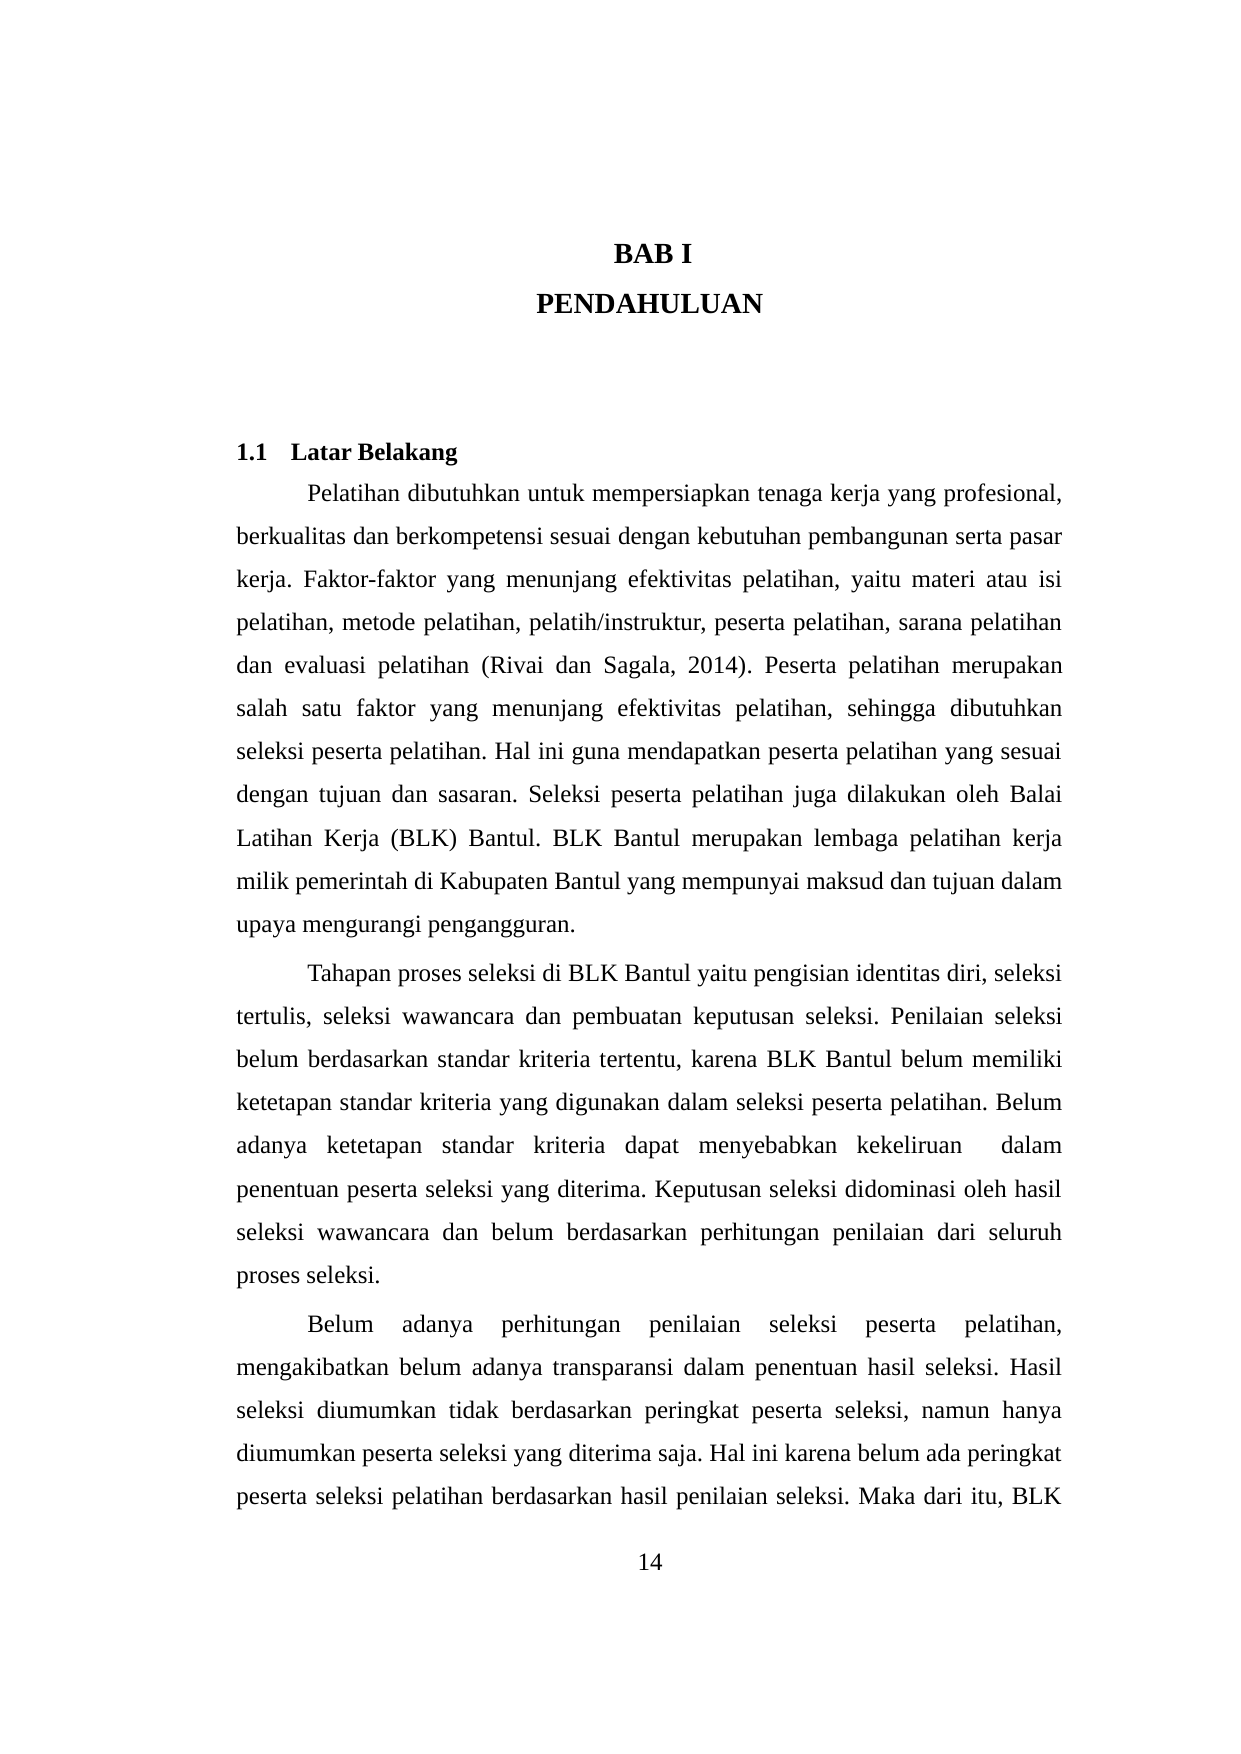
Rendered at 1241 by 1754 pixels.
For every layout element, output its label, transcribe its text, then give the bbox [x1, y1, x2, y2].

subtitle Latar Belakang [236, 437, 1063, 466]
text Pelatihan dibutuhkan untuk mempersiapkan tenaga kerja yang profesional, berkualitas dan berkompetensi sesuai dengan kebutuhan pembangunan serta pasar kerja. Faktor-faktor yang menunjang efektivitas pelatihan, yaitu materi atau isi pelatihan, metode pelatihan, pelatih/instruktur, peserta pelatihan, sarana pelatihan dan evaluasi pelatihan (Rivai dan Sagala, 2014). Peserta pelatihan merupakan salah satu faktor yang menunjang efektivitas pelatihan, sehingga dibutuhkan seleksi peserta pelatihan. Hal ini guna mendapatkan peserta pelatihan yang sesuai dengan tujuan dan sasaran. Seleksi peserta pelatihan juga dilakukan oleh Balai Latihan Kerja (BLK) Bantul. BLK Bantul merupakan lembaga pelatihan kerja milik pemerintah di Kabupaten Bantul yang mempunyai maksud dan tujuan dalam upaya mengurangi pengangguran. [236, 478, 1063, 938]
subtitle Bab I PENDAHULUAN [236, 236, 1063, 320]
text Tahapan proses seleksi di BLK Bantul yaitu pengisian identitas diri, seleksi tertulis, seleksi wawancara dan pembuatan keputusan seleksi. Penilaian seleksi belum berdasarkan standar kriteria tertentu, karena BLK Bantul belum memiliki ketetapan standar kriteria yang digunakan dalam seleksi peserta pelatihan. Belum adanya ketetapan standar kriteria dapat menyebabkan kekeliruan dalam penentuan peserta seleksi yang diterima. Keputusan seleksi didominasi oleh hasil seleksi wawancara dan belum berdasarkan perhitungan penilaian dari seluruh proses seleksi. [236, 958, 1063, 1289]
text Belum adanya perhitungan penilaian seleksi peserta pelatihan, mengakibatkan belum adanya transparansi dalam penentuan hasil seleksi. Hasil seleksi diumumkan tidak berdasarkan peringkat peserta seleksi, namun hanya diumumkan peserta seleksi yang diterima saja. Hal ini karena belum ada peringkat peserta seleksi pelatihan berdasarkan hasil penilaian seleksi. Maka dari itu, BLK [236, 1309, 1063, 1510]
